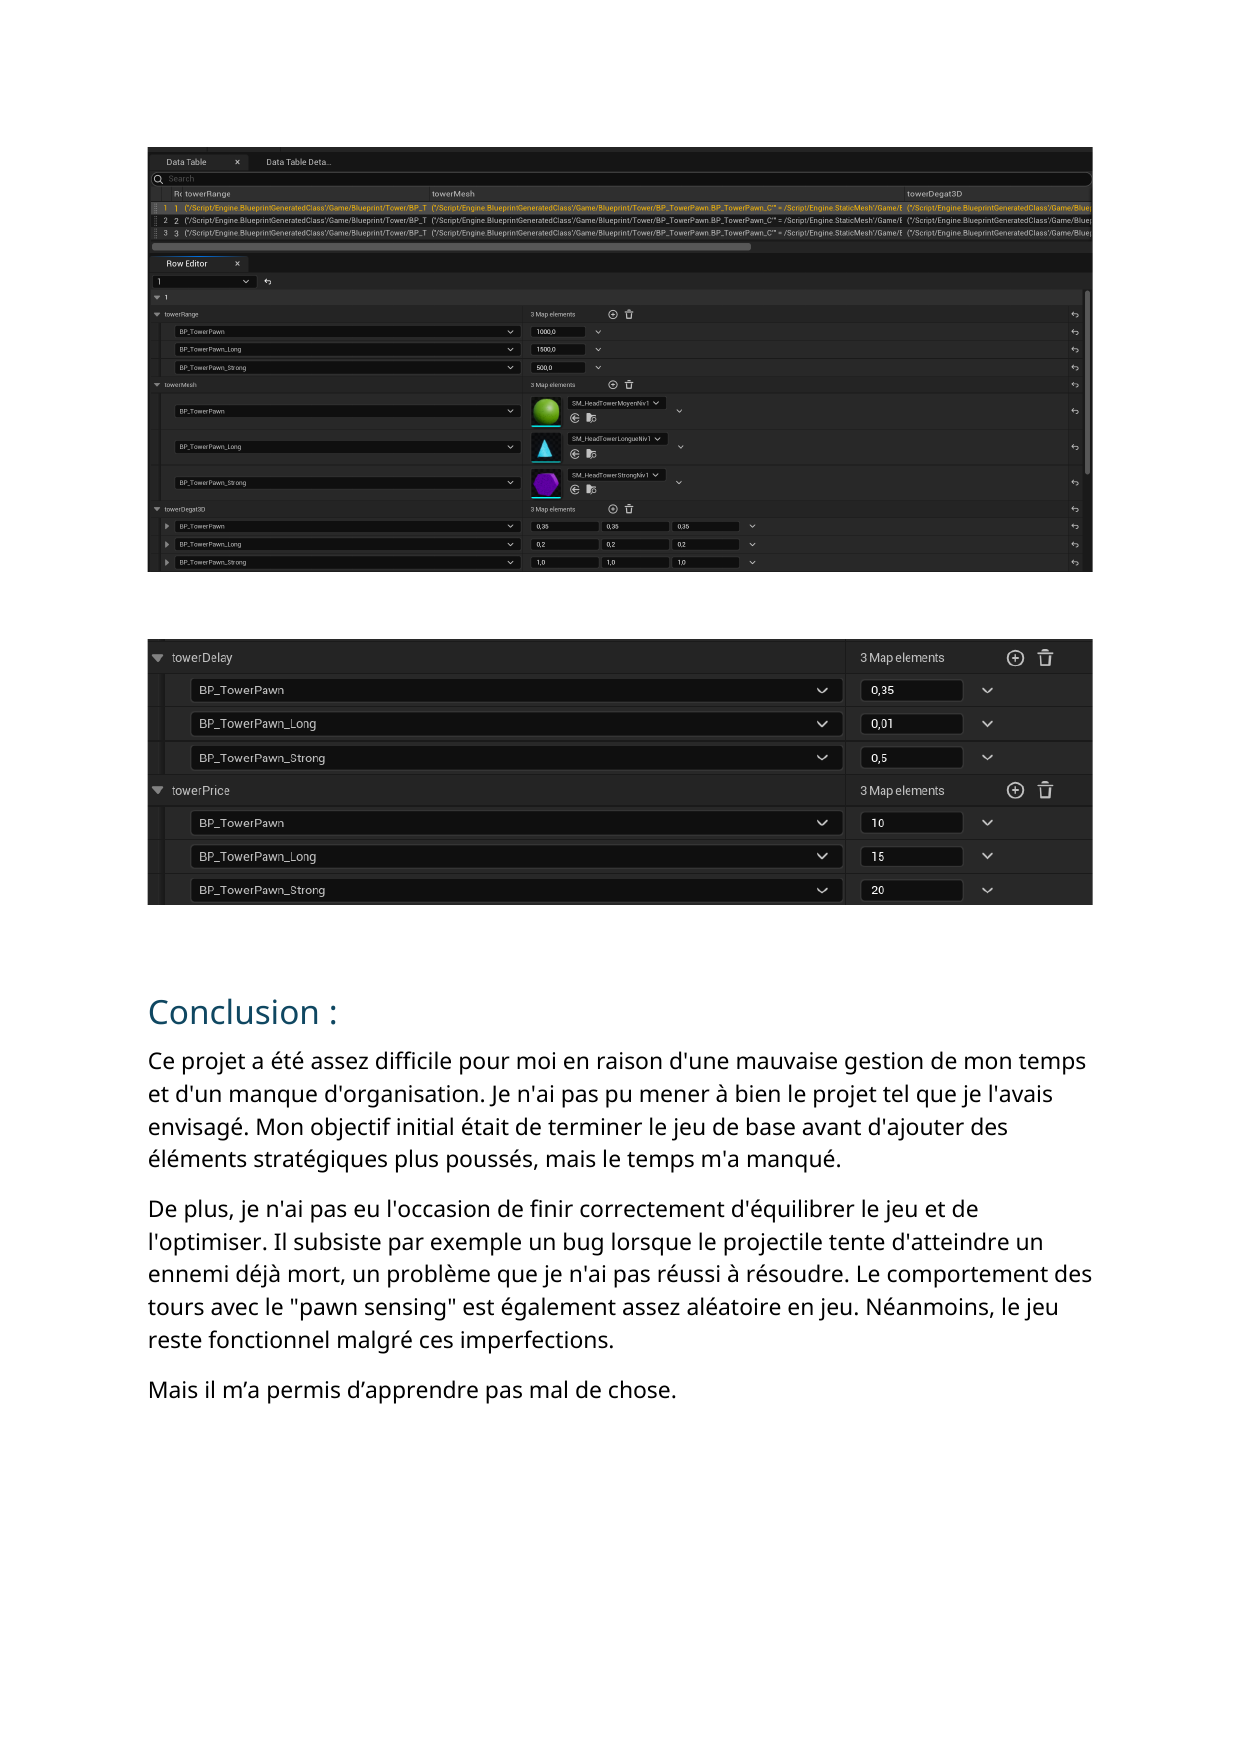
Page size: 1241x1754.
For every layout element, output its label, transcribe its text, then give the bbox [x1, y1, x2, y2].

subtitle Conclusion : [148, 989, 1093, 1034]
text Mais il m’a permis d’apprendre pas mal de chose. [148, 1373, 1093, 1405]
text Ce projet a été assez difficile pour moi en raison d'une mauvaise gestion de mon temps et d'un manque d'organisation. Je n'ai pas pu mener à bien le projet tel que je l'avais envisagé. Mon objectif initial était de terminer le jeu de base avant d'ajouter des éléments stratégiques plus poussés, mais le temps m'a manqué. [148, 1045, 1093, 1174]
text De plus, je n'ai pas eu l'occasion de finir correctement d'équilibrer le jeu et de l'optimiser. Il subsiste par exemple un bug lorsque le projectile tente d'atteindre un ennemi déjà mort, un problème que je n'ai pas réussi à résoudre. Le comportement des tours avec le "pawn sensing" est également assez aléatoire en jeu. Néanmoins, le jeu reste fonctionnel malgré ces imperfections. [148, 1193, 1093, 1355]
